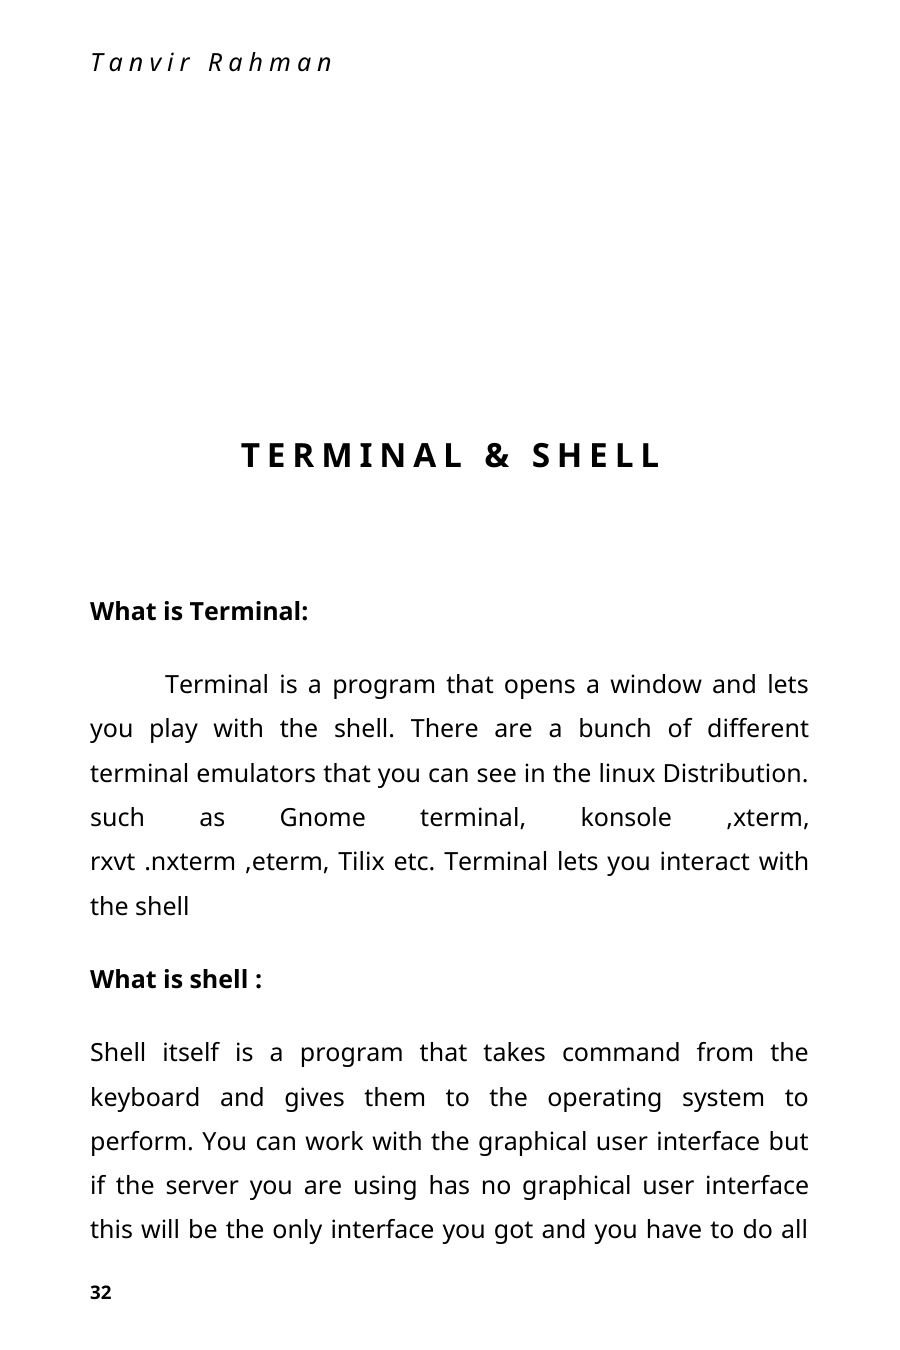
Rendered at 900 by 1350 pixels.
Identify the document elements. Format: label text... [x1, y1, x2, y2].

text Terminal is a program that opens a window and lets you play with the shell. There are a bunch of different terminal emulators that you can see in the linux Distribution. such as Gnome terminal, konsole ,xterm, rxvt .nxterm ,eterm, Tilix etc. Terminal lets you interact with the shell [90, 667, 810, 922]
text What is shell : [90, 962, 810, 996]
subtitle TERMINAL & SHELL [90, 432, 810, 477]
text What is Terminal: [90, 593, 810, 627]
text Shell itself is a program that takes command from the keyboard and gives them to the operating system to perform. You can work with the graphical user interface but if the server you are using has no graphical user interface this will be the only interface you got and you have to do all [90, 1035, 810, 1246]
